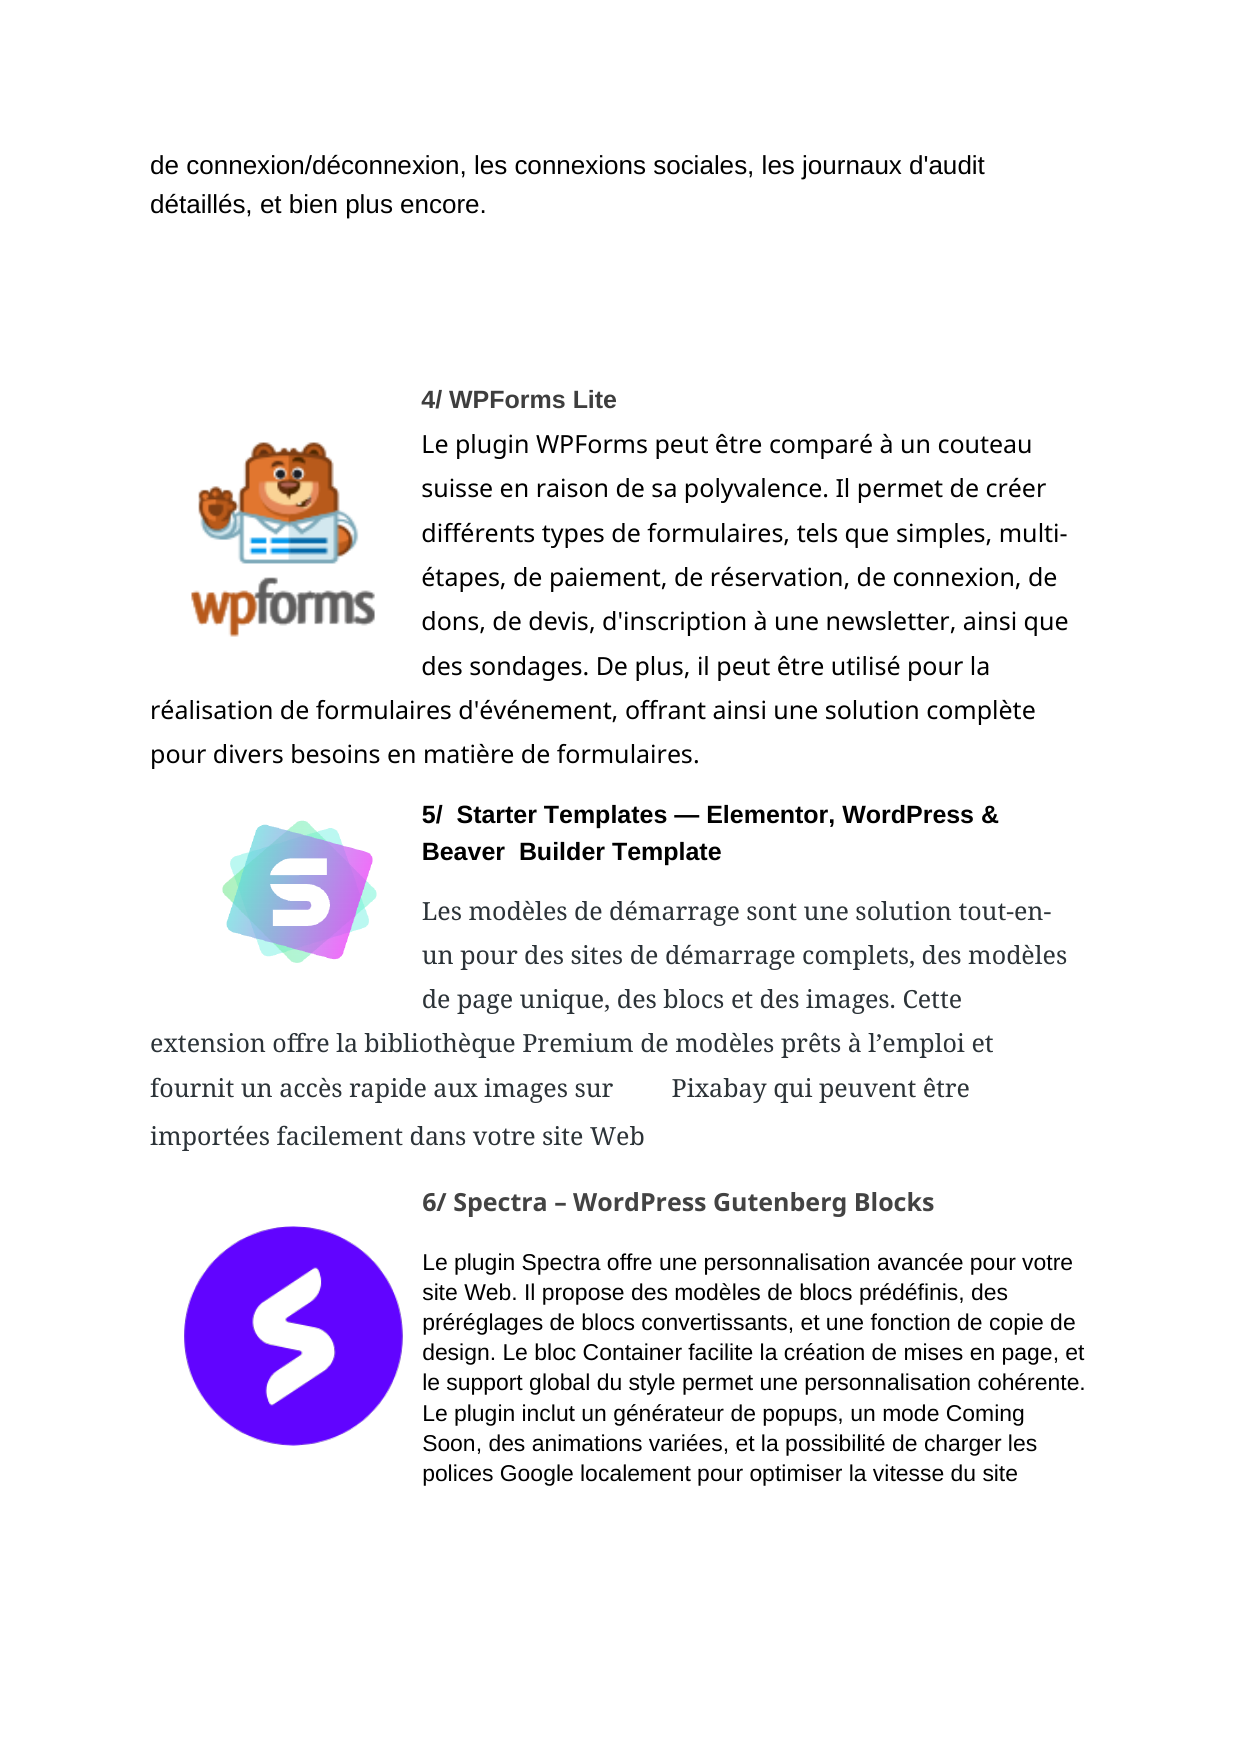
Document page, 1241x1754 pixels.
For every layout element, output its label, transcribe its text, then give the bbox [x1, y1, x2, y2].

subtitle 6/ Spectra – WordPress Gutenberg Blocks [150, 1184, 1053, 1218]
text de connexion/déconnexion, les connexions sociales, les journaux d'audit détaillés, et bien plus encore. [150, 150, 1071, 219]
text Le plugin WPForms peut être comparé à un couteau suisse en raison de sa polyvalence. Il permet de créer différents types de formulaires, tels que simples, multi-étapes, de paiement, de réservation, de connexion, de dons, de devis, d'inscription à une newsletter, ainsi que des sondages. De plus, il peut être utilisé pour la réalisation de formulaires d'événement, offrant ainsi une solution complète pour divers besoins en matière de formulaires. [150, 427, 1071, 771]
picture [194, 797, 403, 992]
text 5/ Starter Templates — Elementor, WordPress & Beaver Builder Template [403, 800, 1071, 866]
text Les modèles de démarrage sont une solution tout-en-un pour des sites de démarrage complets, des modèles de page unique, des blocs et des images. Cette extension offre la bibliothèque Premium de modèles prêts à l’emploi et fournit un accès rapide aux images sur Pixabay qui peuvent être importées facilement dans votre site Web [150, 893, 1071, 1154]
text [150, 800, 194, 866]
text Le plugin Spectra offre une personnalisation avancée pour votre site Web. Il propose des modèles de blocs prédéfinis, des préréglages de blocs convertissants, et une fonction de copie de design. Le bloc Container facilite la création de mises en page, et le support global du style permet une personnalisation cohérente. Le plugin inclut un générateur de popups, un mode Coming Soon, des animations variées, et la possibilité de charger les polices Google localement pour optimiser la vitesse du site [150, 1248, 1090, 1486]
picture [165, 423, 403, 657]
text 4/ WPForms Lite [150, 385, 1071, 414]
picture [183, 1226, 404, 1446]
